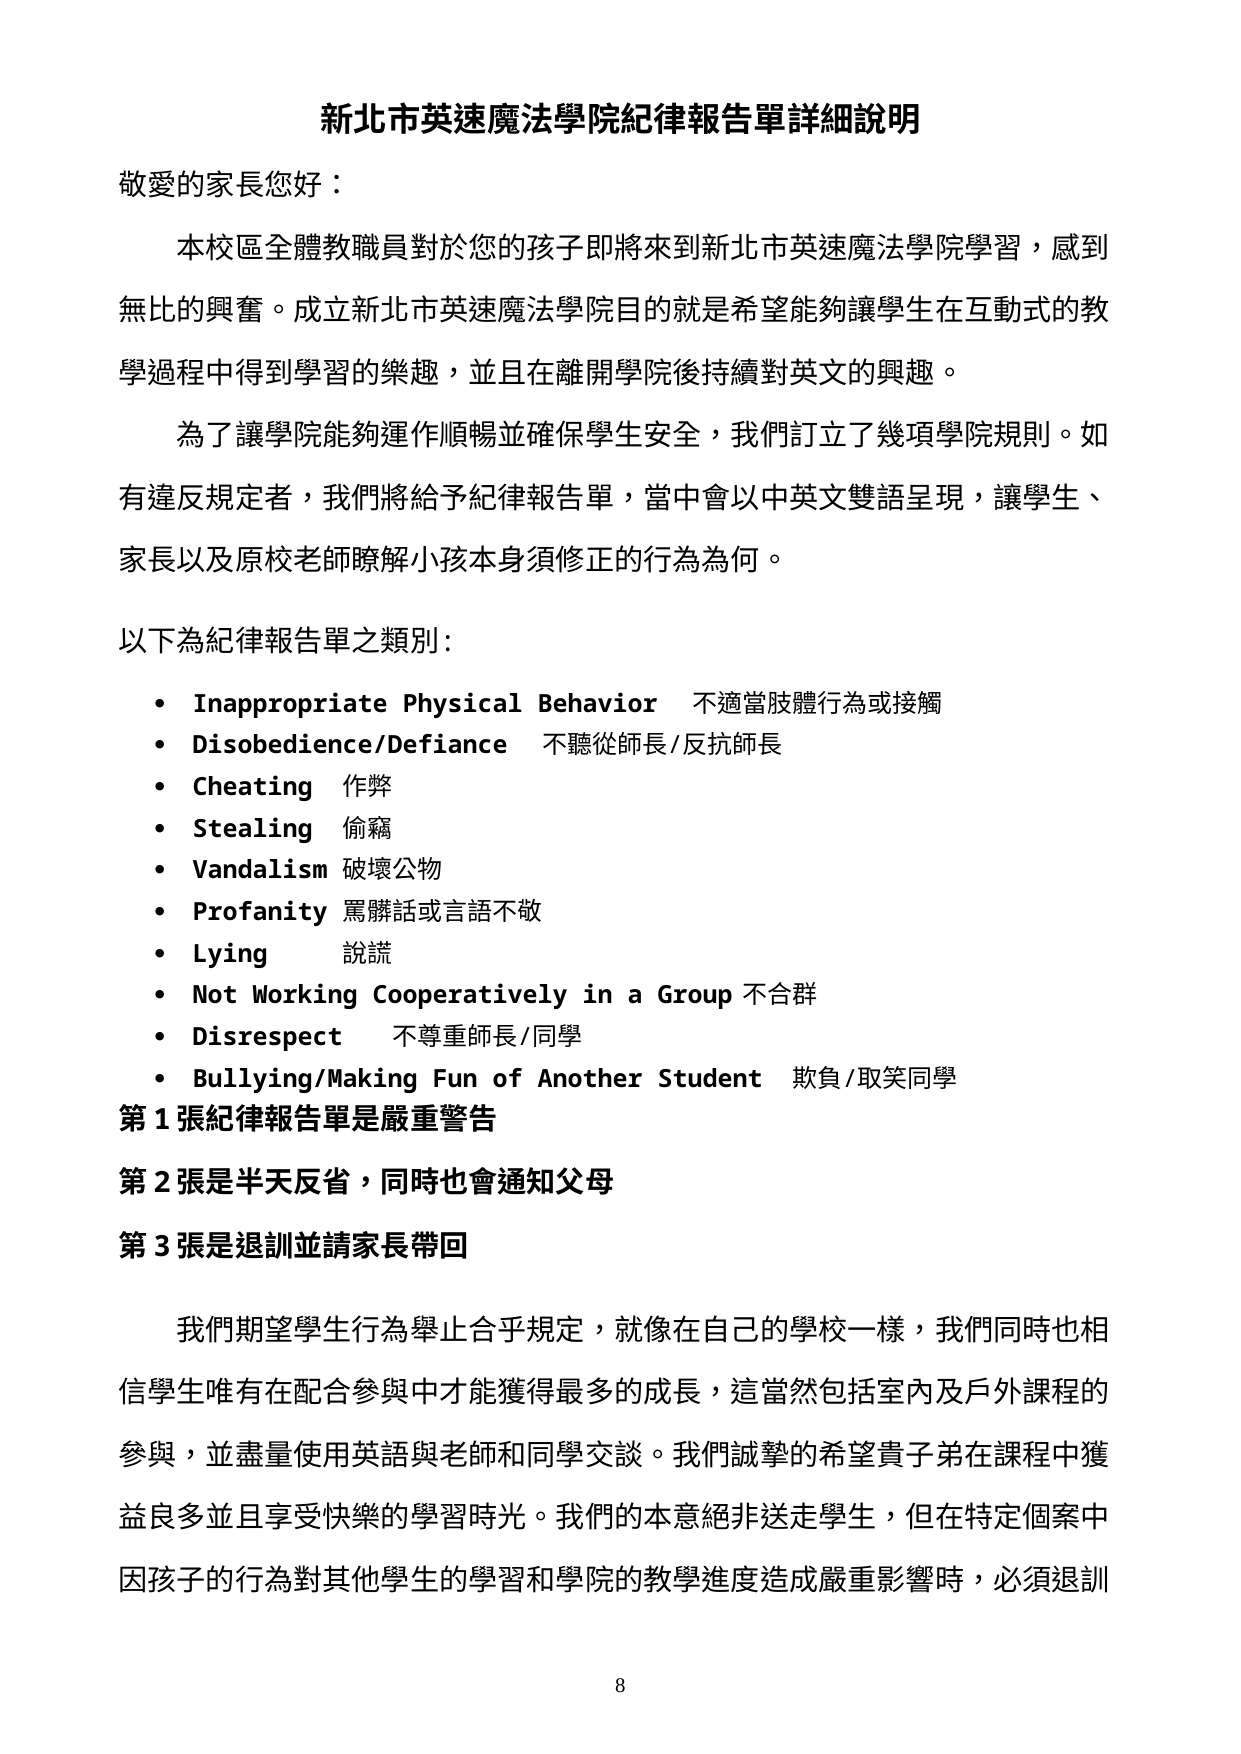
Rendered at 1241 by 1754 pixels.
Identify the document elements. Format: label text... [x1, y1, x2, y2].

list Stealing 偷竊 [155, 804, 1122, 845]
text 新北市英速魔法學院紀律報告單詳細說明 [118, 93, 1122, 141]
list Not Working Cooperatively in a Group 不合群 [155, 970, 1122, 1012]
list Lying 說謊 [155, 929, 1122, 970]
text 以下為紀律報告單之類別: [118, 597, 1122, 660]
list Cheating 作弊 [155, 762, 1122, 804]
list Vandalism 破壞公物 [155, 845, 1122, 887]
text 第3張是退訓並請家長帶回 [118, 1222, 1122, 1265]
list Profanity 罵髒話或言語不敬 [155, 887, 1122, 929]
list Disobedience/Defiance 不聽從師長/反抗師長 [155, 720, 1122, 762]
text 本校區全體教職員對於您的孩子即將來到新北市英速魔法學院學習，感到無比的興奮。成立新北市英速魔法學院目的就是希望能夠讓學生在互動式的教學過程中得到學習的樂趣，並且在離開學院後持續對英文的興趣。 [118, 204, 1122, 391]
text 我們期望學生行為舉止合乎規定，就像在自己的學校一樣，我們同時也相信學生唯有在配合參與中才能獲得最多的成長，這當然包括室內及戶外課程的參與，並盡量使用英語與老師和同學交談。我們誠摯的希望貴子弟在課程中獲益良多並且享受快樂的學習時光。我們的本意絕非送走學生，但在特定個案中因孩子的行為對其他學生的學習和學院的教學進度造成嚴重影響時，必須退訓 [118, 1286, 1122, 1598]
text 敬愛的家長您好： [118, 141, 1122, 204]
list Bullying/Making Fun of Another Student 欺負/取笑同學 [155, 1054, 1122, 1095]
list Inappropriate Physical Behavior 不適當肢體行為或接觸 [155, 679, 1122, 720]
text 第2張是半天反省，同時也會通知父母 [118, 1159, 1122, 1201]
list Disrespect 不尊重師長/同學 [155, 1012, 1122, 1054]
text 為了讓學院能夠運作順暢並確保學生安全，我們訂立了幾項學院規則。如有違反規定者，我們將給予紀律報告單，當中會以中英文雙語呈現，讓學生、家長以及原校老師瞭解小孩本身須修正的行為為何。 [118, 391, 1122, 579]
text 第1張紀律報告單是嚴重警告 [118, 1095, 1122, 1138]
